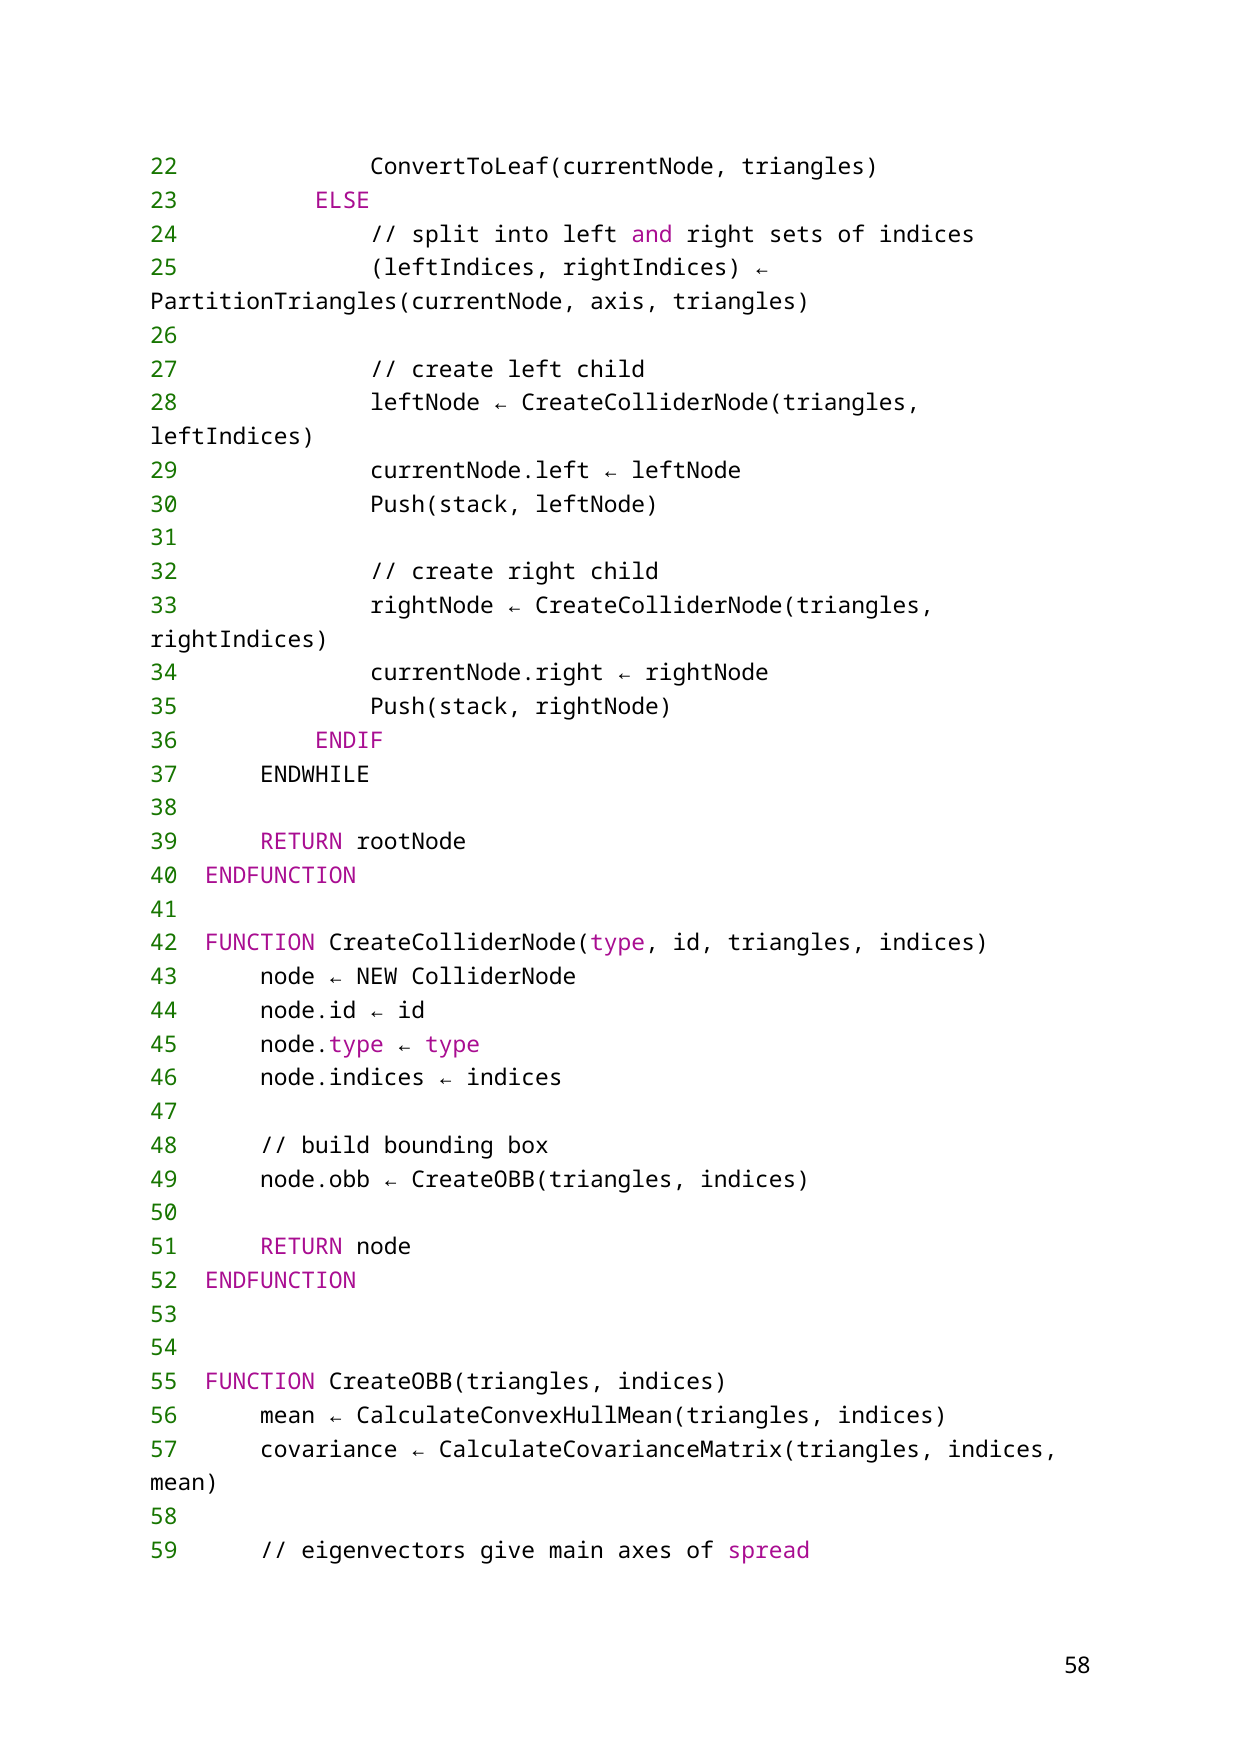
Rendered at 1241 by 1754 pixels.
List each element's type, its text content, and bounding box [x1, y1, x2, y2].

text 56 mean ← CalculateConvexHullMean(triangles, indices) [150, 1399, 1090, 1430]
text 50 [150, 1196, 1090, 1227]
text 51 RETURN node [150, 1230, 1090, 1261]
text 40 ENDFUNCTION [150, 859, 1090, 890]
text 57 covariance ← CalculateCovarianceMatrix(triangles, indices, mean) [150, 1432, 1090, 1497]
text 42 FUNCTION CreateColliderNode(type, id, triangles, indices) [150, 926, 1090, 957]
text 35 Push(stack, rightNode) [150, 690, 1090, 721]
text 34 currentNode.right ← rightNode [150, 656, 1090, 687]
text 33 rightNode ← CreateColliderNode(triangles, rightIndices) [150, 589, 1090, 654]
text 32 // create right child [150, 555, 1090, 586]
text 26 [150, 319, 1090, 350]
text 36 ENDIF [150, 724, 1090, 755]
text 37 ENDWHILE [150, 757, 1090, 789]
text 53 [150, 1297, 1090, 1329]
text 52 ENDFUNCTION [150, 1264, 1090, 1295]
text 25 (leftIndices, rightIndices) ← PartitionTriangles(currentNode, axis, triangles) [150, 251, 1090, 316]
text 38 [150, 791, 1090, 822]
text 30 Push(stack, leftNode) [150, 487, 1090, 519]
text 54 [150, 1331, 1090, 1362]
text 24 // split into left and right sets of indices [150, 217, 1090, 249]
text 46 node.indices ← indices [150, 1061, 1090, 1092]
text 58 [150, 1500, 1090, 1531]
text 39 RETURN rootNode [150, 825, 1090, 856]
text 43 node ← NEW ColliderNode [150, 960, 1090, 991]
text 28 leftNode ← CreateColliderNode(triangles, leftIndices) [150, 386, 1090, 451]
text 22 ConvertToLeaf(currentNode, triangles) [150, 150, 1090, 181]
text 23 ELSE [150, 184, 1090, 215]
text 31 [150, 521, 1090, 552]
text 48 // build bounding box [150, 1129, 1090, 1160]
text 59 // eigenvectors give main axes of spread [150, 1534, 1090, 1565]
text 44 node.id ← id [150, 994, 1090, 1025]
text 47 [150, 1095, 1090, 1126]
text 29 currentNode.left ← leftNode [150, 454, 1090, 485]
text 41 [150, 892, 1090, 924]
text 55 FUNCTION CreateOBB(triangles, indices) [150, 1365, 1090, 1396]
text 45 node.type ← type [150, 1027, 1090, 1059]
text 27 // create left child [150, 352, 1090, 384]
text 49 node.obb ← CreateOBB(triangles, indices) [150, 1162, 1090, 1194]
